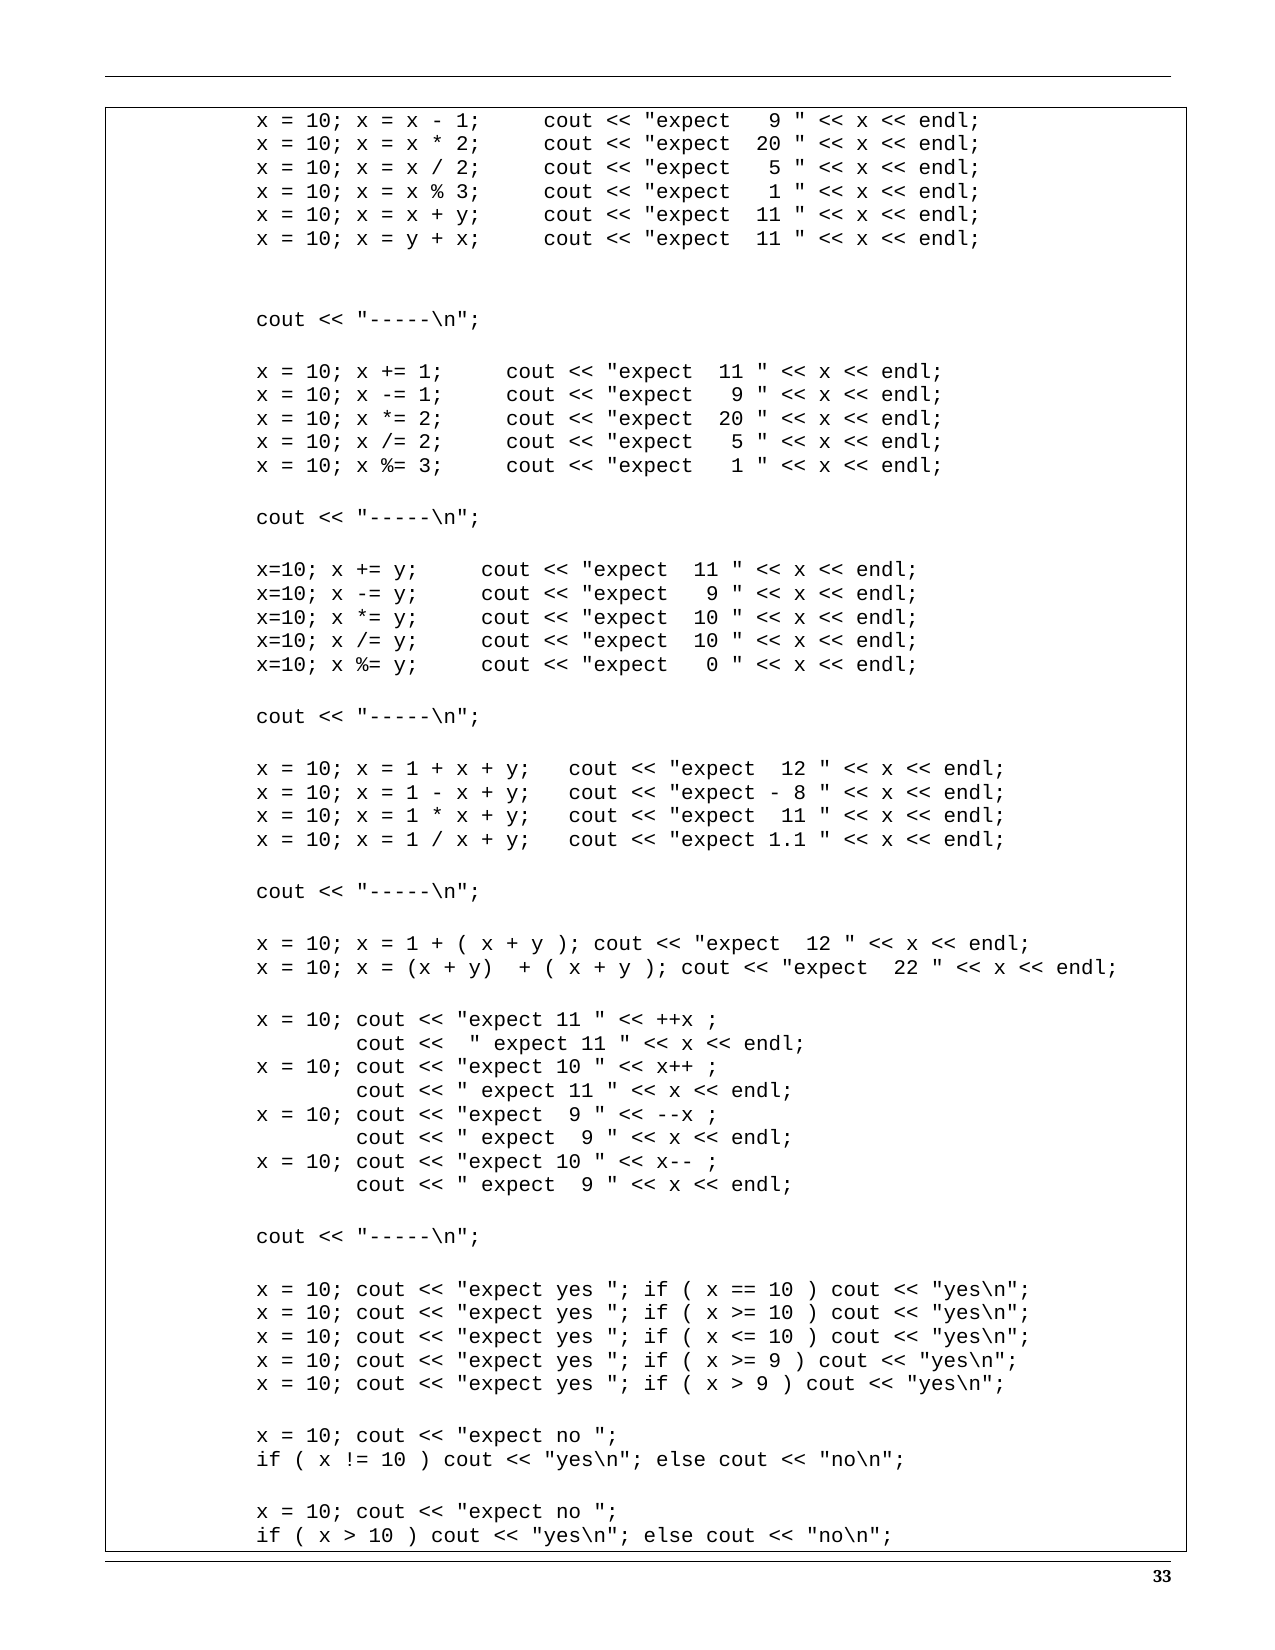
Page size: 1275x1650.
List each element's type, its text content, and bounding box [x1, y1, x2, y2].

table_header x = 10; x = x - 1; cout << "expect 9 " << x << endl; x = 10; x = x * 2; cout << "expect 20 " << x << endl; x = 10; x = x / 2; cout << "expect 5 " << x << endl; x = 10; x = x % 3; cout << "expect 1 " << x << endl; x = 10; x = x + y; cout << "expect 11 " << x << endl; x = 10; x = y + x; cout << "expect 11 " << x << endl; cout << "-----\n"; x = 10; x += 1; cout << "expect 11 " << x << endl; x = 10; x -= 1; cout << "expect 9 " << x << endl; x = 10; x *= 2; cout << "expect 20 " << x << endl; x = 10; x /= 2; cout << "expect 5 " << x << endl; x = 10; x %= 3; cout << "expect 1 " << x << endl; cout << "-----\n"; x=10; x += y; cout << "expect 11 " << x << endl; x=10; x -= y; cout << "expect 9 " << x << endl; x=10; x *= y; cout << "expect 10 " << x << endl; x=10; x /= y; cout << "expect 10 " << x << endl; x=10; x %= y; cout << "expect 0 " << x << endl; cout << "-----\n"; x = 10; x = 1 + x + y; cout << "expect 12 " << x << endl; x = 10; x = 1 - x + y; cout << "expect - 8 " << x << endl; x = 10; x = 1 * x + y; cout << "expect 11 " << x << endl; x = 10; x = 1 / x + y; cout << "expect 1.1 " << x << endl; cout << "-----\n"; x = 10; x = 1 + ( x + y ); cout << "expect 12 " << x << endl; x = 10; x = (x + y) + ( x + y ); cout << "expect 22 " << x << endl; x = 10; cout << "expect 11 " << ++x ; cout << " expect 11 " << x << endl; x = 10; cout << "expect 10 " << x++ ; cout << " expect 11 " << x << endl; x = 10; cout << "expect 9 " << --x ; cout << " expect 9 " << x << endl; x = 10; cout << "expect 10 " << x-- ; cout << " expect 9 " << x << endl; cout << "-----\n"; x = 10; cout << "expect yes "; if ( x == 10 ) cout << "yes\n"; x = 10; cout << "expect yes "; if ( x >= 10 ) cout << "yes\n"; x = 10; cout << "expect yes "; if ( x <= 10 ) cout << "yes\n"; x = 10; cout << "expect yes "; if ( x >= 9 ) cout << "yes\n"; x = 10; cout << "expect yes "; if ( x > 9 ) cout << "yes\n"; x = 10; cout << "expect no "; if ( x != 10 ) cout << "yes\n"; else cout << "no\n"; x = 10; cout << "expect no "; if ( x > 10 ) cout << "yes\n"; else cout << "no\n"; [106, 108, 1186, 1551]
